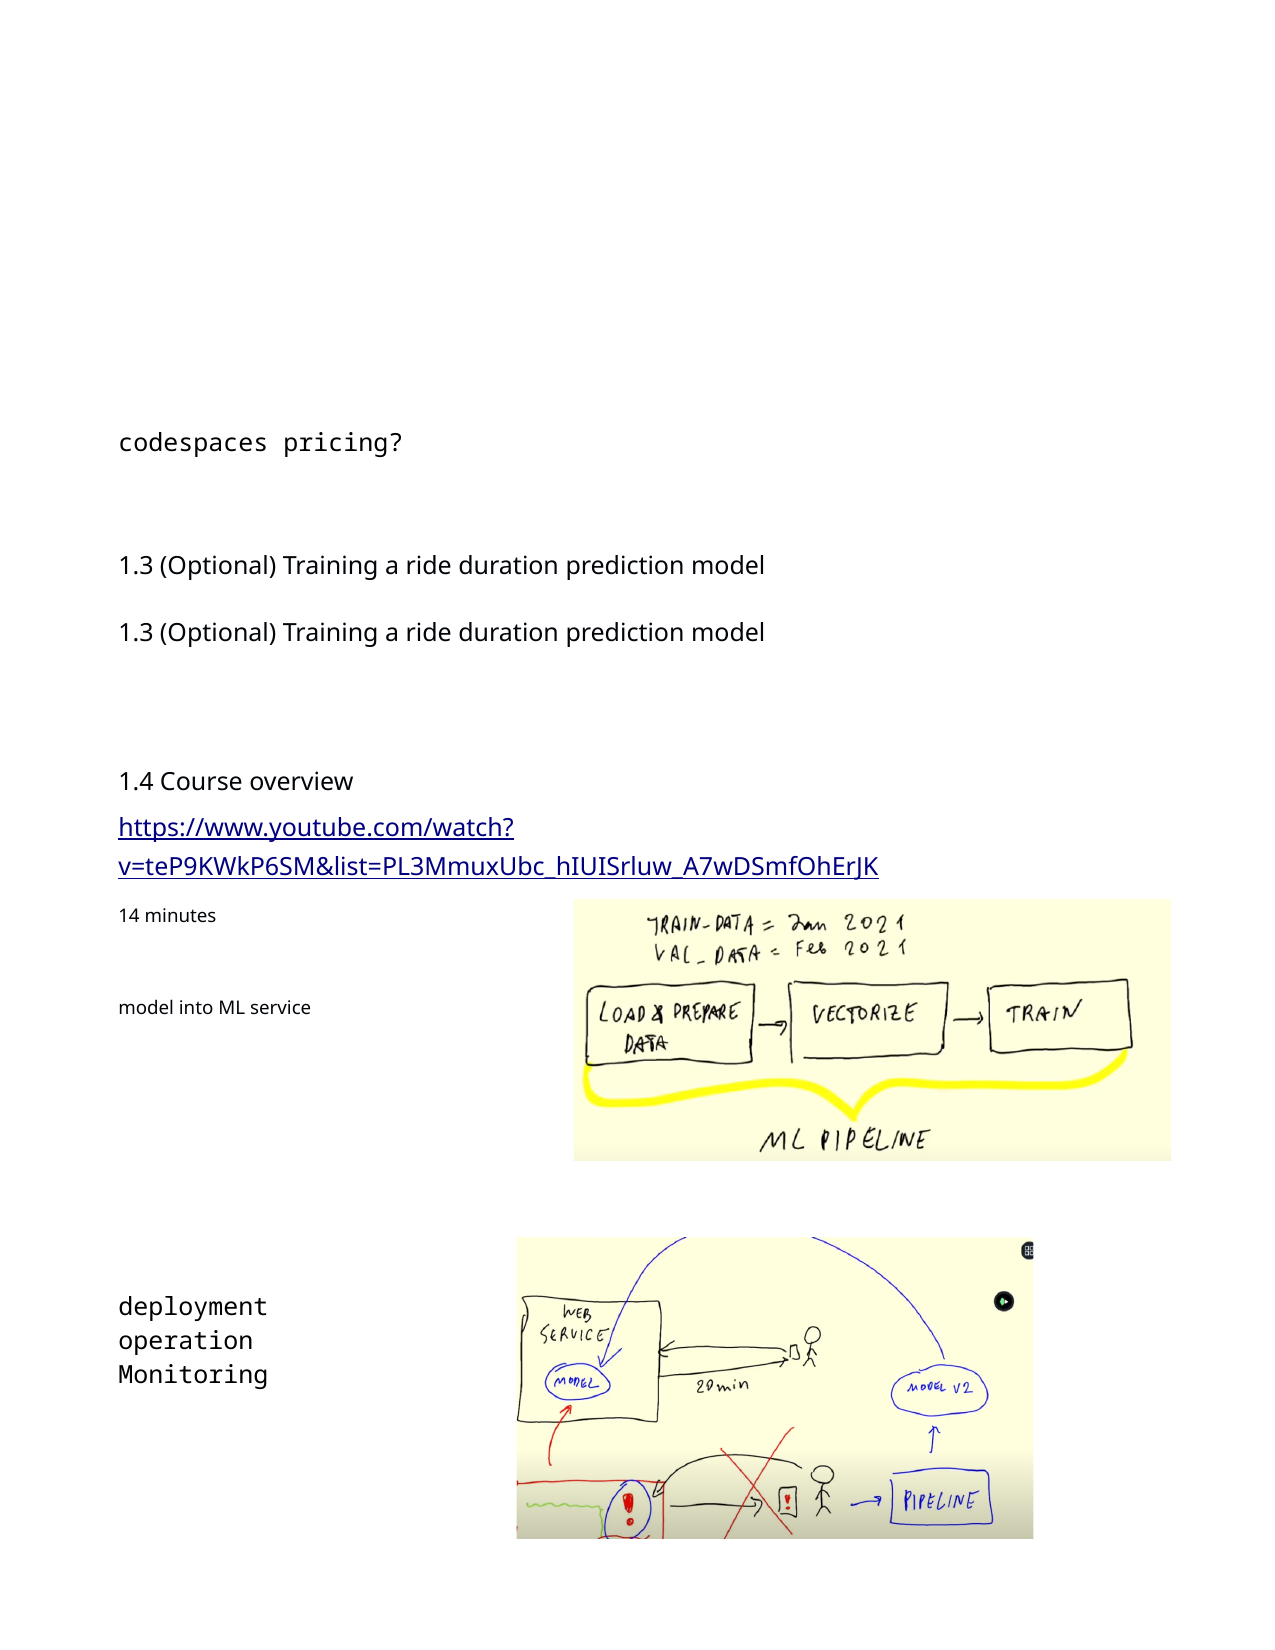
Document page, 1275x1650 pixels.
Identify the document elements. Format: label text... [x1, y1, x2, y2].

text [1034, 1288, 1157, 1322]
text 14 minutes [118, 903, 573, 928]
picture [573, 899, 1172, 1161]
text [1034, 1322, 1157, 1357]
subtitle 1.3 (Optional) Training a ride duration prediction model [118, 615, 1157, 649]
text operation [118, 1322, 516, 1357]
subtitle 1.3 (Optional) Training a ride duration prediction model [118, 548, 1157, 582]
text deployment [118, 1288, 516, 1322]
text [1034, 1357, 1157, 1391]
subtitle 1.4 Course overview [118, 763, 1157, 797]
picture [516, 1237, 1034, 1539]
text https://www.youtube.com/watch?v=teP9KWkP6SM&list=PL3MmuxUbc_hIUISrluw_A7wDSmfOhErJK [118, 810, 1157, 883]
text Monitoring [118, 1357, 516, 1391]
text model into ML service [118, 994, 573, 1019]
text codespaces pricing? [118, 425, 1157, 459]
